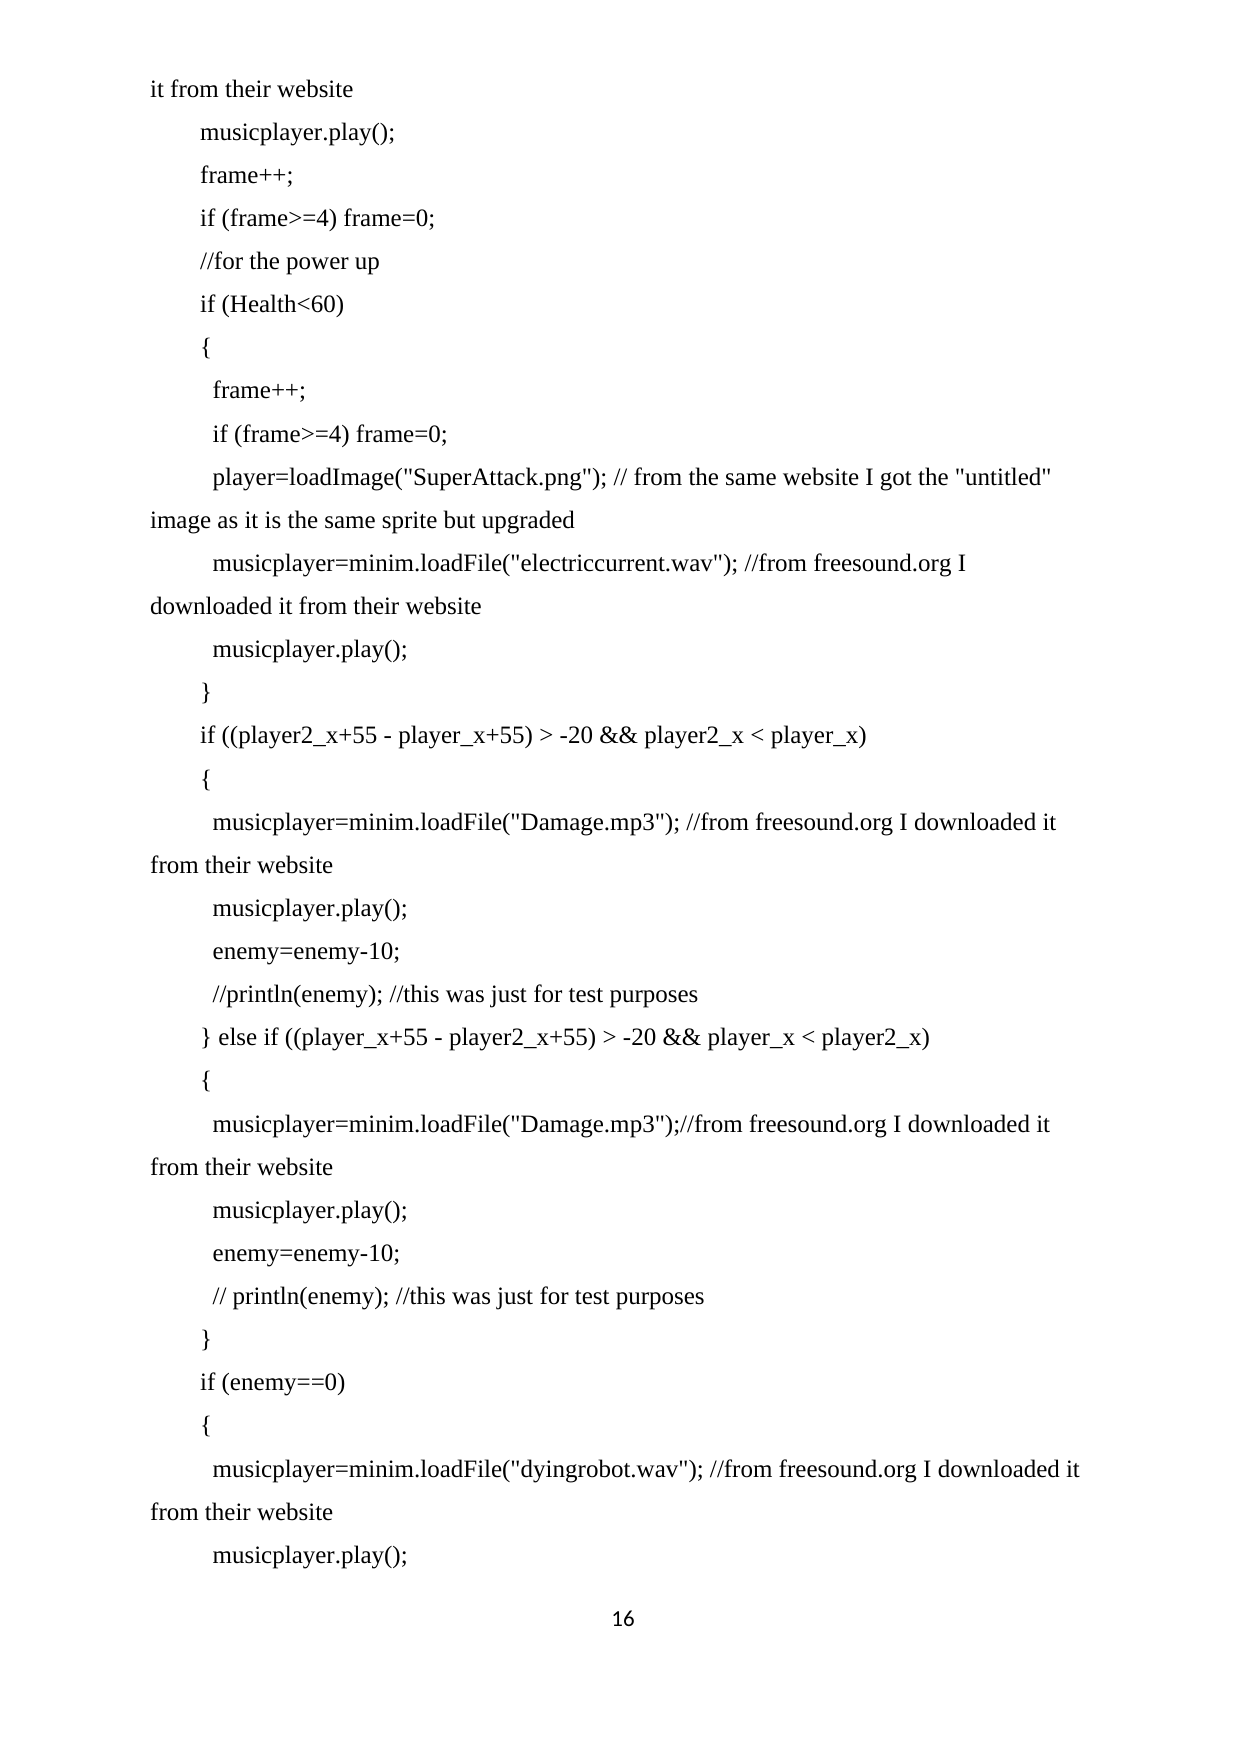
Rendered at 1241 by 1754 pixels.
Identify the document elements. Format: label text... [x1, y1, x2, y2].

text if (enemy==0) [150, 1367, 1090, 1396]
text // println(enemy); //this was just for test purposes [150, 1281, 1090, 1310]
text player=loadImage("SuperAttack.png"); // from the same website I got the "untitled" image as it is the same sprite but upgraded [150, 462, 1090, 534]
text if ((player2_x+55 - player_x+55) > -20 && player2_x < player_x) [150, 721, 1090, 749]
text } [150, 1324, 1090, 1353]
text musicplayer.play(); [150, 893, 1090, 922]
text musicplayer.play(); [150, 1540, 1090, 1569]
text frame++; [150, 160, 1090, 189]
text frame++; [150, 376, 1090, 404]
text //println(enemy); //this was just for test purposes [150, 979, 1090, 1008]
text it from their website [150, 74, 1090, 102]
text { [150, 332, 1090, 361]
text if (frame>=4) frame=0; [150, 203, 1090, 232]
text enemy=enemy-10; [150, 1238, 1090, 1267]
text musicplayer=minim.loadFile("Damage.mp3");//from freesound.org I downloaded it from their website [150, 1109, 1090, 1181]
text if (frame>=4) frame=0; [150, 419, 1090, 447]
text musicplayer.play(); [150, 634, 1090, 663]
text musicplayer=minim.loadFile("Damage.mp3"); //from freesound.org I downloaded it from their website [150, 807, 1090, 879]
text { [150, 1066, 1090, 1094]
text if (Health<60) [150, 289, 1090, 318]
text enemy=enemy-10; [150, 936, 1090, 965]
text } [150, 677, 1090, 706]
text musicplayer.play(); [150, 117, 1090, 146]
text { [150, 1411, 1090, 1439]
text musicplayer=minim.loadFile("electriccurrent.wav"); //from freesound.org I downloaded it from their website [150, 548, 1090, 620]
text //for the power up [150, 246, 1090, 275]
text musicplayer.play(); [150, 1195, 1090, 1224]
text { [150, 764, 1090, 792]
text } else if ((player_x+55 - player2_x+55) > -20 && player_x < player2_x) [150, 1022, 1090, 1051]
text musicplayer=minim.loadFile("dyingrobot.wav"); //from freesound.org I downloaded it from their website [150, 1454, 1090, 1526]
